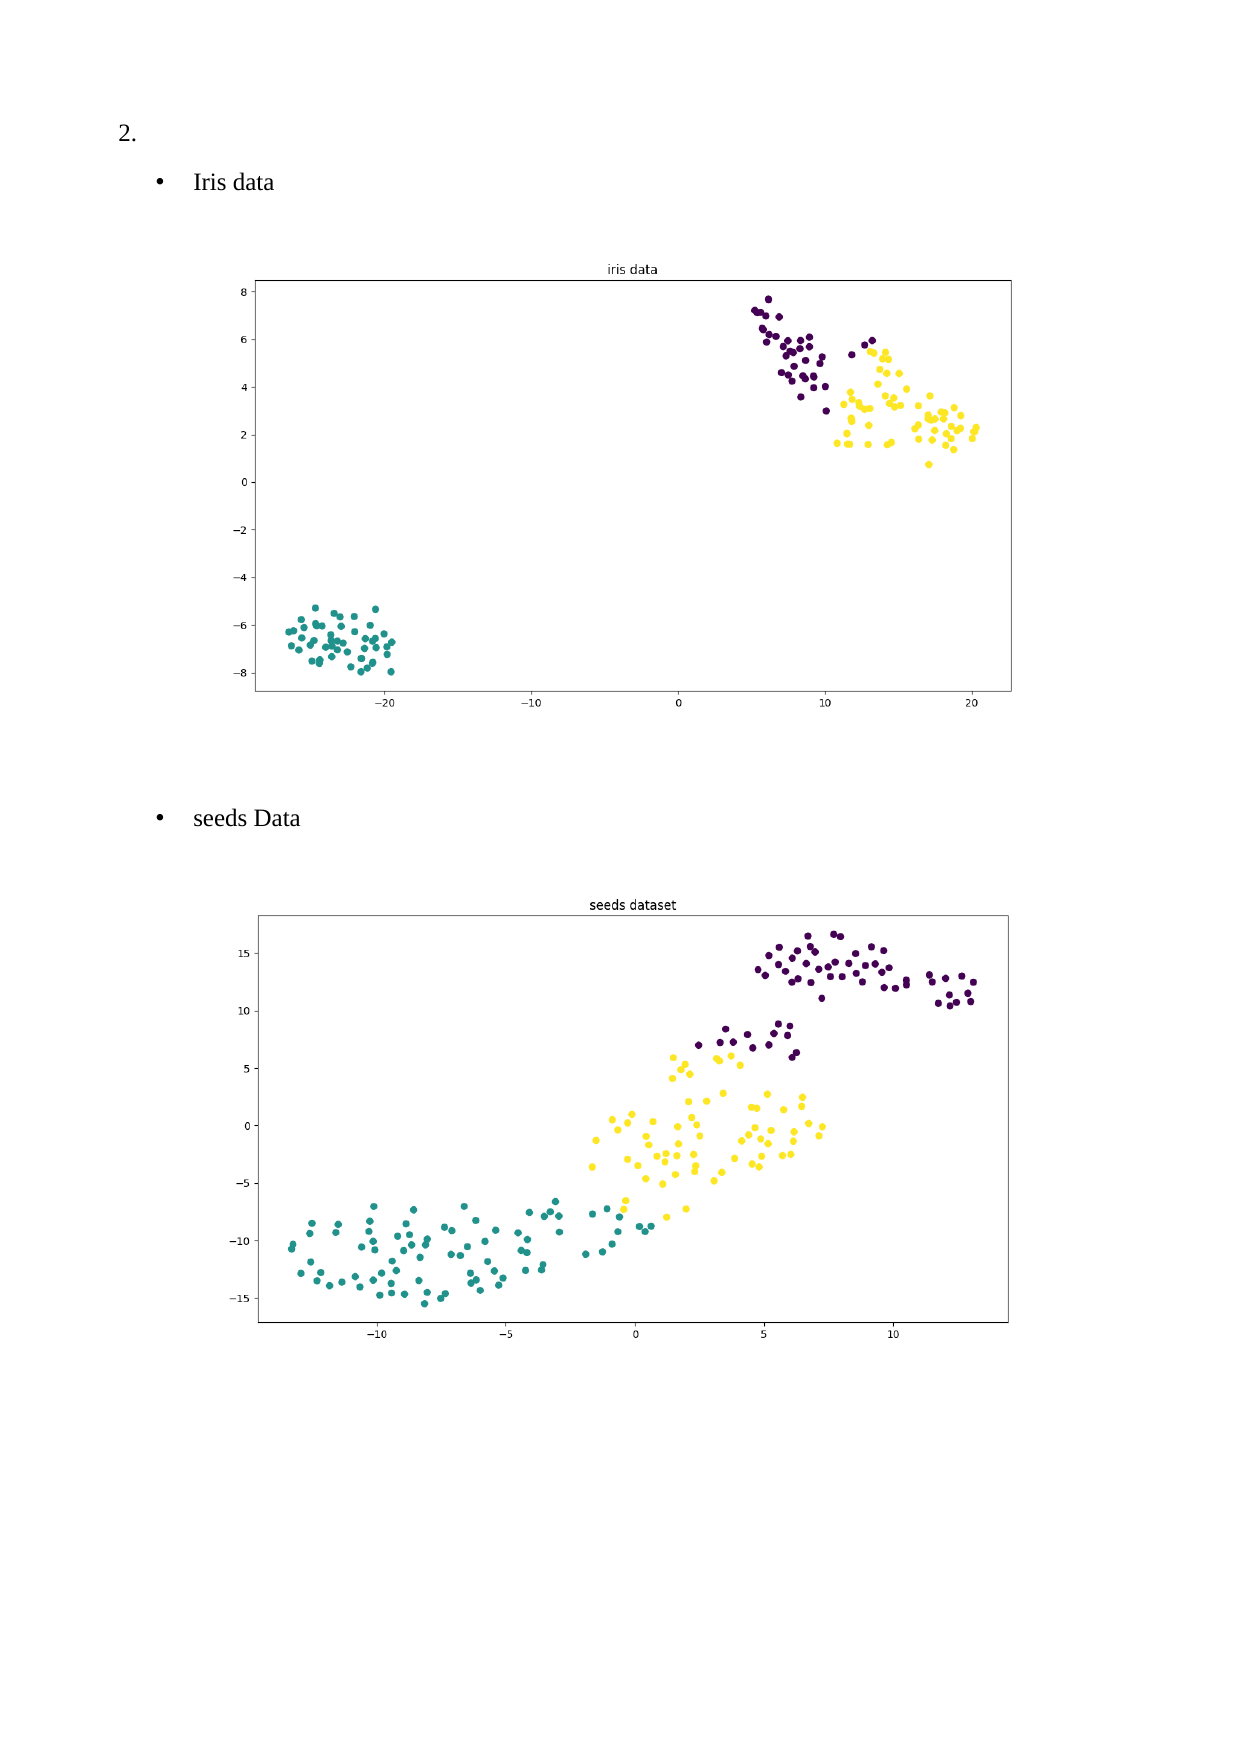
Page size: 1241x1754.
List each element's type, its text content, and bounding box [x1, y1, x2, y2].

list seeds Data [156, 803, 1122, 832]
list Iris data [156, 167, 1122, 196]
text 2. [118, 118, 1122, 147]
picture [136, 852, 1104, 1380]
picture [132, 216, 1108, 749]
